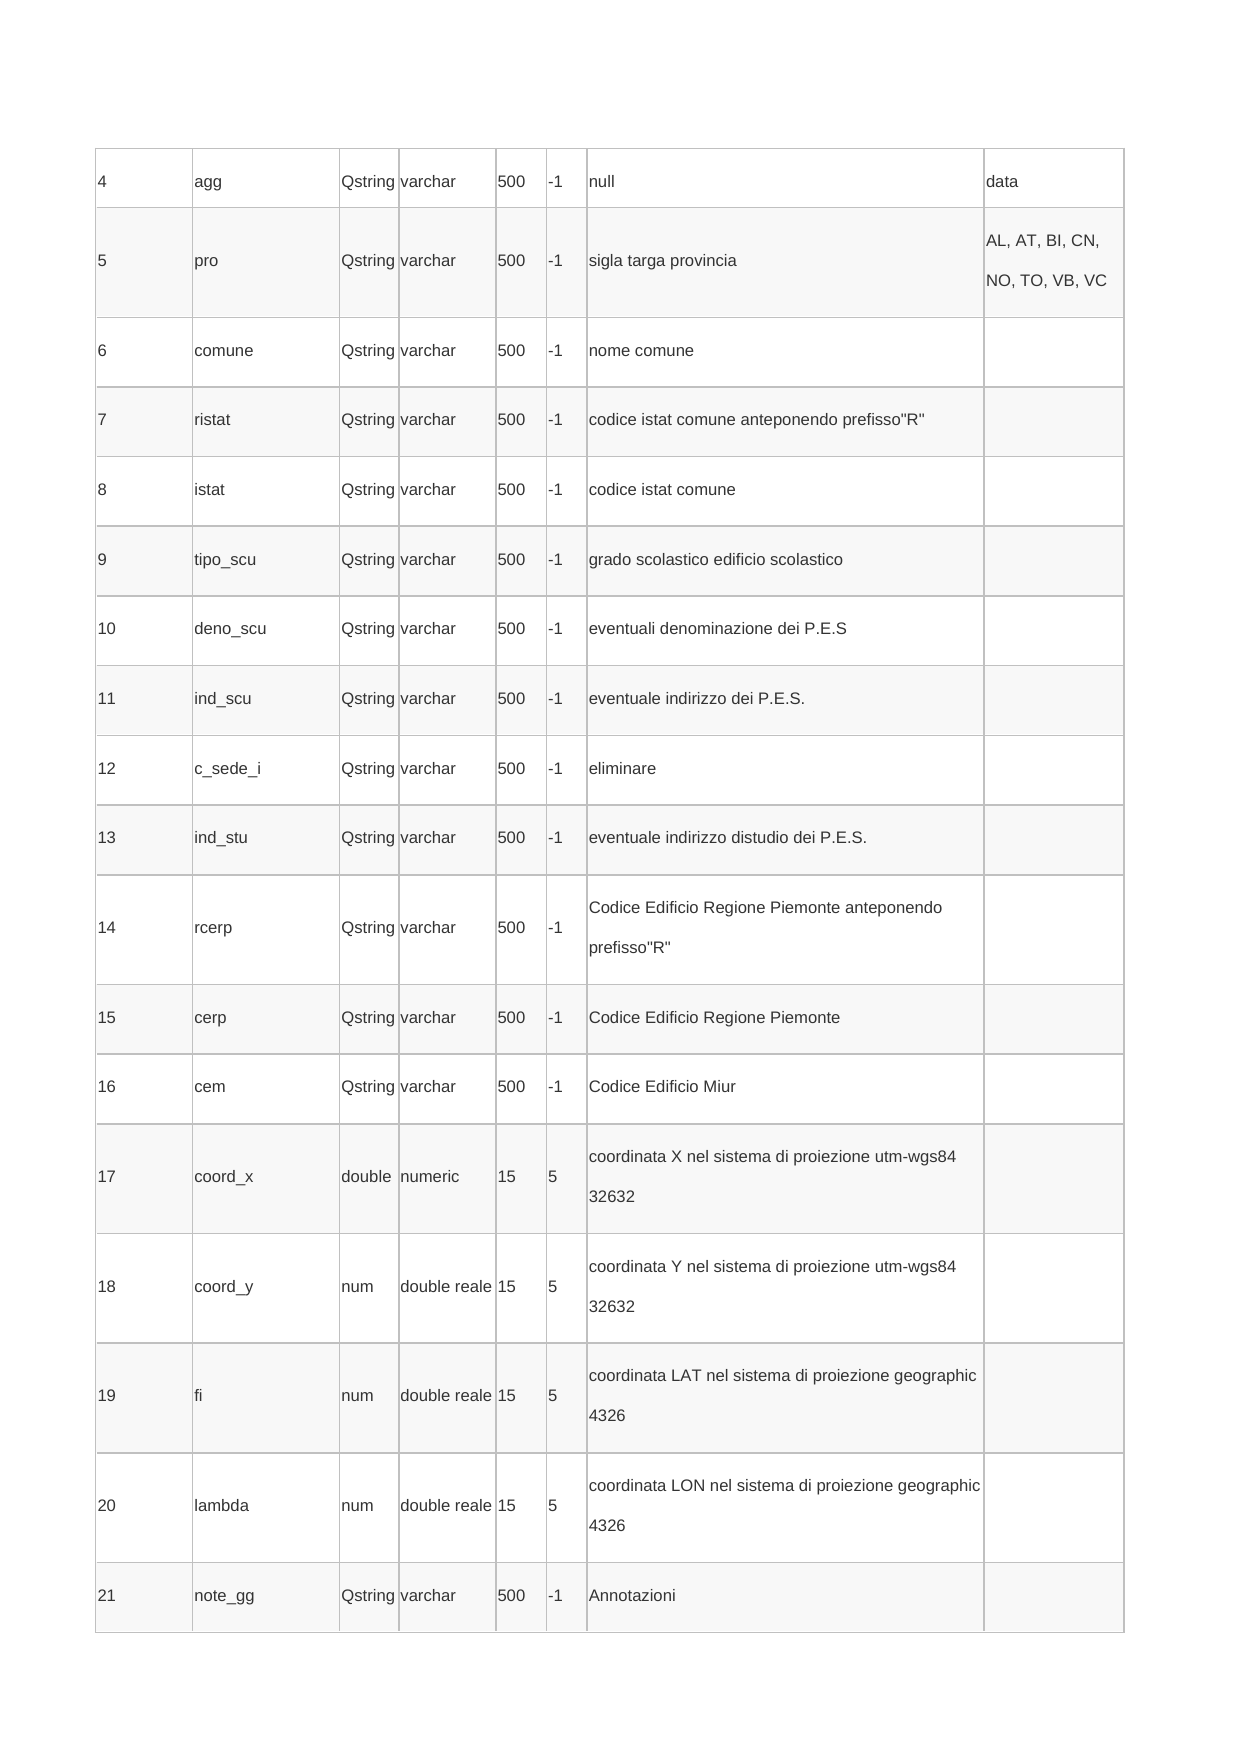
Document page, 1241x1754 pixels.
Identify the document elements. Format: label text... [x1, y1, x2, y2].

table_cell codice istat comune [588, 457, 983, 525]
table_cell 20 [96, 1453, 192, 1562]
table_cell 500 [497, 1563, 546, 1631]
table_cell [985, 457, 1123, 525]
table_cell -1 [547, 1563, 586, 1631]
table_cell Qstring [340, 318, 398, 386]
table_cell 500 [497, 806, 546, 874]
table_cell 500 [497, 985, 546, 1053]
table_cell 4 [96, 149, 192, 207]
table_cell Annotazioni [588, 1563, 983, 1631]
table_cell ristat [193, 388, 339, 456]
table_cell varchar [400, 457, 495, 525]
table_cell 500 [497, 736, 546, 804]
table_cell [985, 1454, 1123, 1562]
table_cell -1 [547, 527, 586, 595]
table_cell note_gg [193, 1563, 339, 1631]
table_cell -1 [547, 666, 586, 734]
table_cell numeric [400, 1125, 495, 1233]
table_cell varchar [400, 597, 495, 665]
table_cell [985, 1563, 1123, 1631]
table_cell Qstring [340, 806, 398, 874]
table_cell fi [193, 1344, 339, 1452]
table_cell Qstring [340, 388, 398, 456]
table_cell 17 [96, 1124, 192, 1233]
table_cell eliminare [588, 736, 983, 804]
table_cell 9 [96, 526, 192, 595]
table_cell coordinata X nel sistema di proiezione utm-wgs84 32632 [588, 1125, 983, 1233]
table_cell 500 [497, 318, 546, 386]
table_cell 10 [96, 596, 192, 665]
table_cell 7 [96, 387, 192, 456]
table_cell -1 [547, 208, 586, 316]
table_cell istat [193, 457, 339, 525]
table_cell varchar [400, 388, 495, 456]
table_cell Qstring [340, 666, 398, 734]
table_cell coordinata Y nel sistema di proiezione utm-wgs84 32632 [588, 1234, 983, 1342]
table_cell 5 [547, 1125, 586, 1233]
table_cell num [340, 1234, 398, 1342]
table_cell Codice Edificio Regione Piemonte anteponendo prefisso"R" [588, 876, 983, 983]
table_cell coordinata LAT nel sistema di proiezione geographic 4326 [588, 1344, 983, 1452]
table_cell num [340, 1344, 398, 1452]
table_cell varchar [400, 666, 495, 734]
table_cell codice istat comune anteponendo prefisso"R" [588, 388, 983, 456]
table_cell varchar [400, 527, 495, 595]
table_cell ind_stu [193, 806, 339, 874]
table_cell 5 [96, 208, 192, 316]
table_cell -1 [547, 318, 586, 386]
table_cell [985, 388, 1123, 456]
table_cell eventuali denominazione dei P.E.S [588, 597, 983, 665]
table_cell varchar [400, 985, 495, 1053]
table_cell varchar [400, 806, 495, 874]
table_cell 5 [547, 1234, 586, 1342]
table_cell [985, 1055, 1123, 1123]
table_cell [985, 318, 1123, 386]
table_cell -1 [547, 985, 586, 1053]
table_cell ind_scu [193, 666, 339, 734]
table_cell [985, 1125, 1123, 1233]
table_cell 5 [547, 1344, 586, 1452]
table_cell Qstring [340, 149, 398, 207]
table_cell 8 [96, 457, 192, 525]
table_cell AL, AT, BI, CN, NO, TO, VB, VC [985, 208, 1123, 316]
table_cell eventuale indirizzo distudio dei P.E.S. [588, 806, 983, 874]
table_cell Qstring [340, 527, 398, 595]
table_cell lambda [193, 1454, 339, 1562]
table_cell 6 [96, 318, 192, 386]
table_cell -1 [547, 736, 586, 804]
table_cell null [588, 149, 983, 207]
table_cell varchar [400, 876, 495, 983]
table_cell tipo_scu [193, 527, 339, 595]
table_cell Codice Edificio Regione Piemonte [588, 985, 983, 1053]
table_cell double [340, 1125, 398, 1233]
table_cell eventuale indirizzo dei P.E.S. [588, 666, 983, 734]
table_cell Qstring [340, 208, 398, 316]
table_cell 500 [497, 149, 546, 207]
table_cell 500 [497, 208, 546, 316]
table_cell 11 [96, 666, 192, 734]
table_cell -1 [547, 388, 586, 456]
table_cell varchar [400, 318, 495, 386]
table_cell double reale [400, 1234, 495, 1342]
table_cell -1 [547, 597, 586, 665]
table_cell -1 [547, 876, 586, 983]
table_cell Codice Edificio Miur [588, 1055, 983, 1123]
table_cell pro [193, 208, 339, 316]
table_cell 18 [96, 1234, 192, 1342]
table_cell coord_y [193, 1234, 339, 1342]
table_cell num [340, 1454, 398, 1562]
table_cell 5 [547, 1454, 586, 1562]
table_cell [985, 985, 1123, 1053]
table_cell 12 [96, 736, 192, 804]
table_cell rcerp [193, 876, 339, 983]
table_cell varchar [400, 208, 495, 316]
table_cell double reale [400, 1454, 495, 1562]
table_cell 500 [497, 527, 546, 595]
table_cell Qstring [340, 1055, 398, 1123]
table_cell Qstring [340, 736, 398, 804]
table_cell -1 [547, 1055, 586, 1123]
table_cell 13 [96, 805, 192, 874]
table_cell 14 [96, 875, 192, 983]
table_cell -1 [547, 457, 586, 525]
table_cell coordinata LON nel sistema di proiezione geographic 4326 [588, 1454, 983, 1562]
table_cell [985, 876, 1123, 983]
table_cell sigla targa provincia [588, 208, 983, 316]
table_cell varchar [400, 149, 495, 207]
table_cell [985, 666, 1123, 734]
table_cell 500 [497, 457, 546, 525]
table_cell coord_x [193, 1125, 339, 1233]
table_cell deno_scu [193, 597, 339, 665]
table_cell 500 [497, 597, 546, 665]
table_cell [985, 736, 1123, 804]
table_cell 16 [96, 1054, 192, 1123]
table_cell cerp [193, 985, 339, 1053]
table_cell grado scolastico edificio scolastico [588, 527, 983, 595]
table_cell varchar [400, 1563, 495, 1631]
table_cell [985, 1234, 1123, 1342]
table_cell varchar [400, 736, 495, 804]
table_cell [985, 527, 1123, 595]
table_cell 15 [96, 985, 192, 1053]
table_cell varchar [400, 1055, 495, 1123]
table_cell data [985, 149, 1123, 207]
table_cell 500 [497, 876, 546, 983]
table_cell [985, 597, 1123, 665]
table_cell agg [193, 149, 339, 207]
table_cell Qstring [340, 457, 398, 525]
table_cell comune [193, 318, 339, 386]
table_cell -1 [547, 149, 586, 207]
table_cell -1 [547, 806, 586, 874]
table_cell 500 [497, 388, 546, 456]
table_cell 21 [96, 1563, 192, 1631]
table_cell Qstring [340, 985, 398, 1053]
table_cell 500 [497, 666, 546, 734]
table_cell 500 [497, 1055, 546, 1123]
table_cell 15 [497, 1234, 546, 1342]
table_cell 15 [497, 1454, 546, 1562]
table_cell 19 [96, 1343, 192, 1452]
table_cell [985, 806, 1123, 874]
table_cell cem [193, 1055, 339, 1123]
table_cell Qstring [340, 1563, 398, 1631]
table_cell Qstring [340, 876, 398, 983]
table_cell 15 [497, 1125, 546, 1233]
table_cell nome comune [588, 318, 983, 386]
table_cell double reale [400, 1344, 495, 1452]
table_cell c_sede_i [193, 736, 339, 804]
table_cell [985, 1344, 1123, 1452]
table_cell Qstring [340, 597, 398, 665]
table_cell 15 [497, 1344, 546, 1452]
